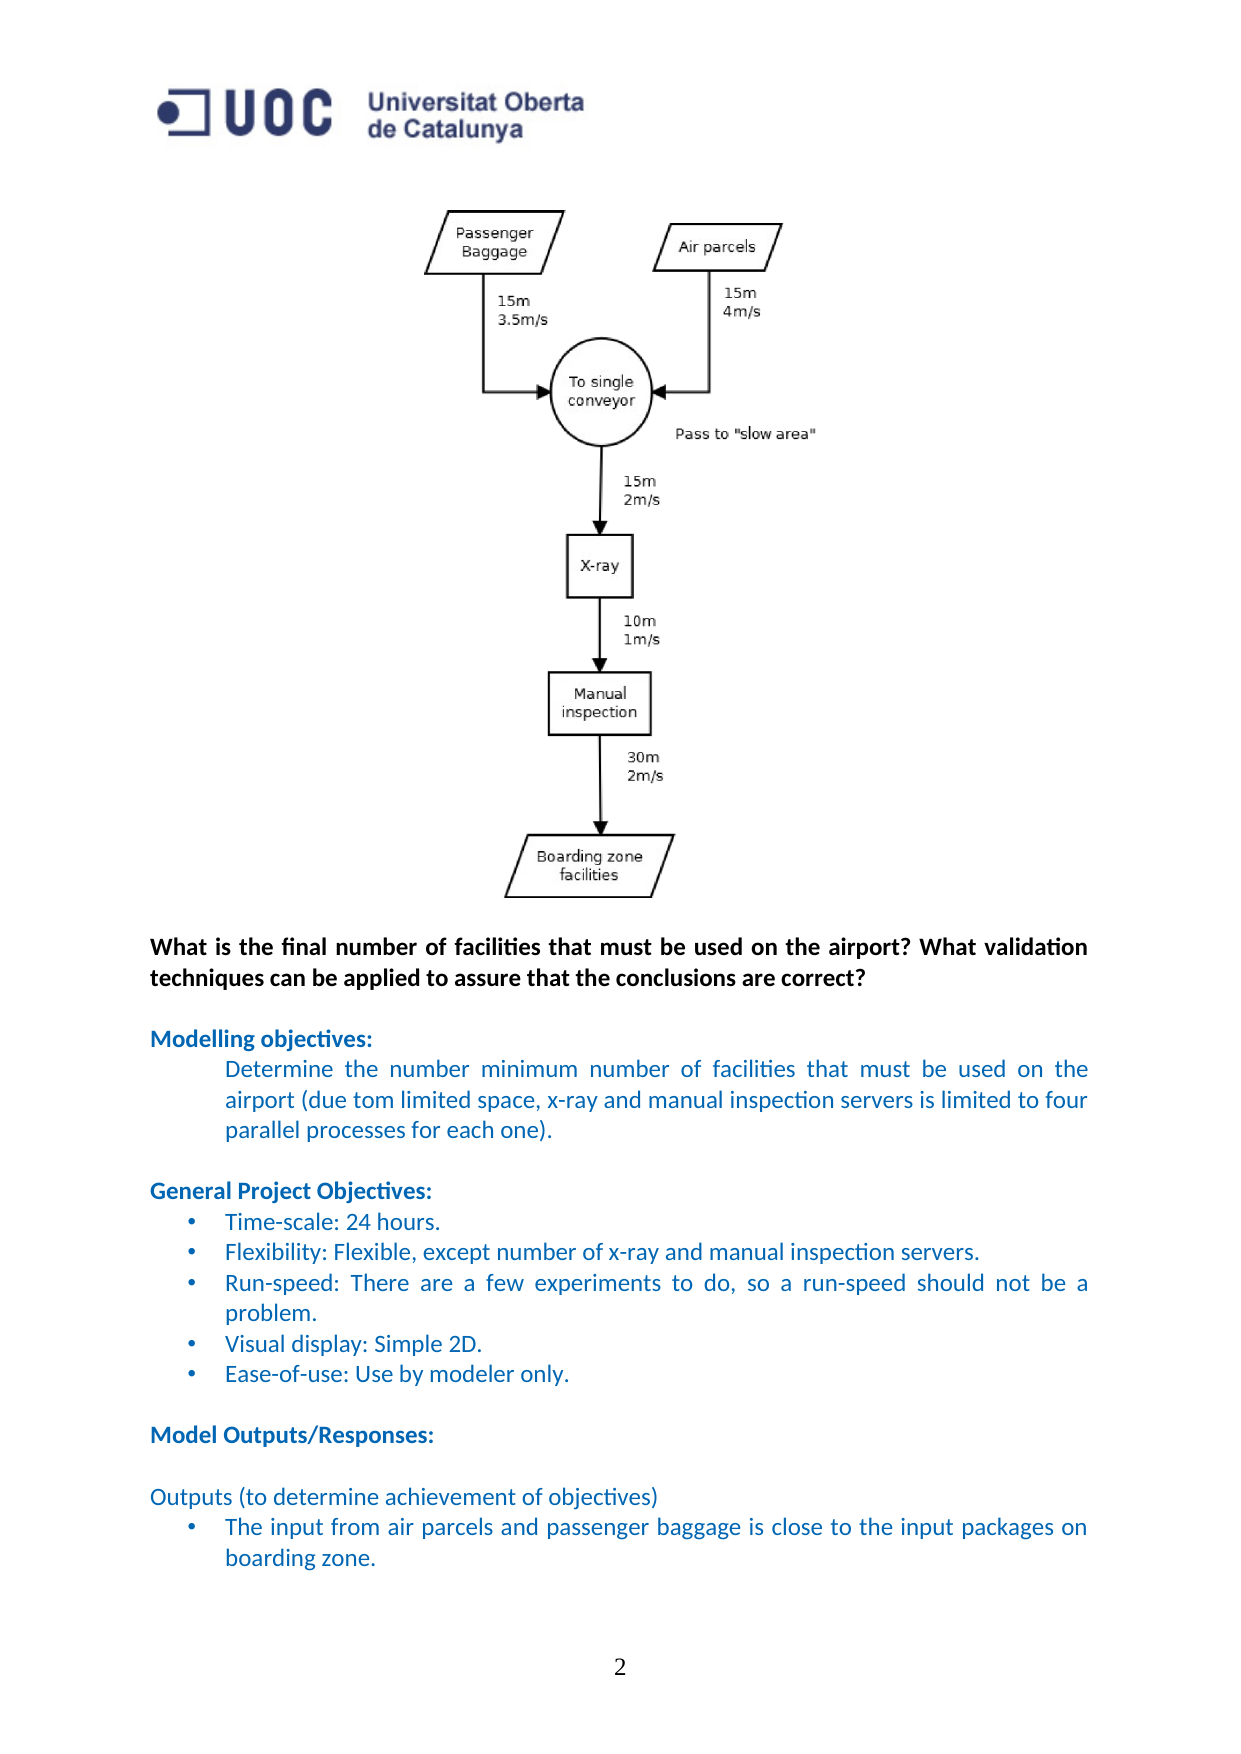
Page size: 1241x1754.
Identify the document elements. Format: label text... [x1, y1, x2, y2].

text Model Outputs/Responses: [150, 1420, 1090, 1450]
text Outputs (to determine achievement of objectives) [150, 1481, 1090, 1511]
text What is the final number of facilities that must be used on the airport? What validation techniques can be applied to assure that the conclusions are correct? [150, 931, 1090, 992]
list Run-speed: There are a few experiments to do, so a run-speed should not be a problem. [187, 1267, 1090, 1328]
list Ease-of-use: Use by modeler only. [187, 1359, 1090, 1389]
list Flexibility: Flexible, except number of x-ray and manual inspection servers. [187, 1237, 1090, 1267]
picture [421, 205, 819, 901]
text Determine the number minimum number of facilities that must be used on the airport (due tom limited space, x-ray and manual inspection servers is limited to four parallel processes for each one). [225, 1053, 1090, 1145]
text Modelling objectives: [150, 1023, 1090, 1053]
list Visual display: Simple 2D. [187, 1328, 1090, 1359]
picture [153, 73, 589, 152]
list The input from air parcels and passenger baggage is close to the input packages on boarding zone. [187, 1511, 1090, 1572]
text General Project Objectives: [150, 1176, 1090, 1206]
list Time-scale: 24 hours. [187, 1206, 1090, 1237]
